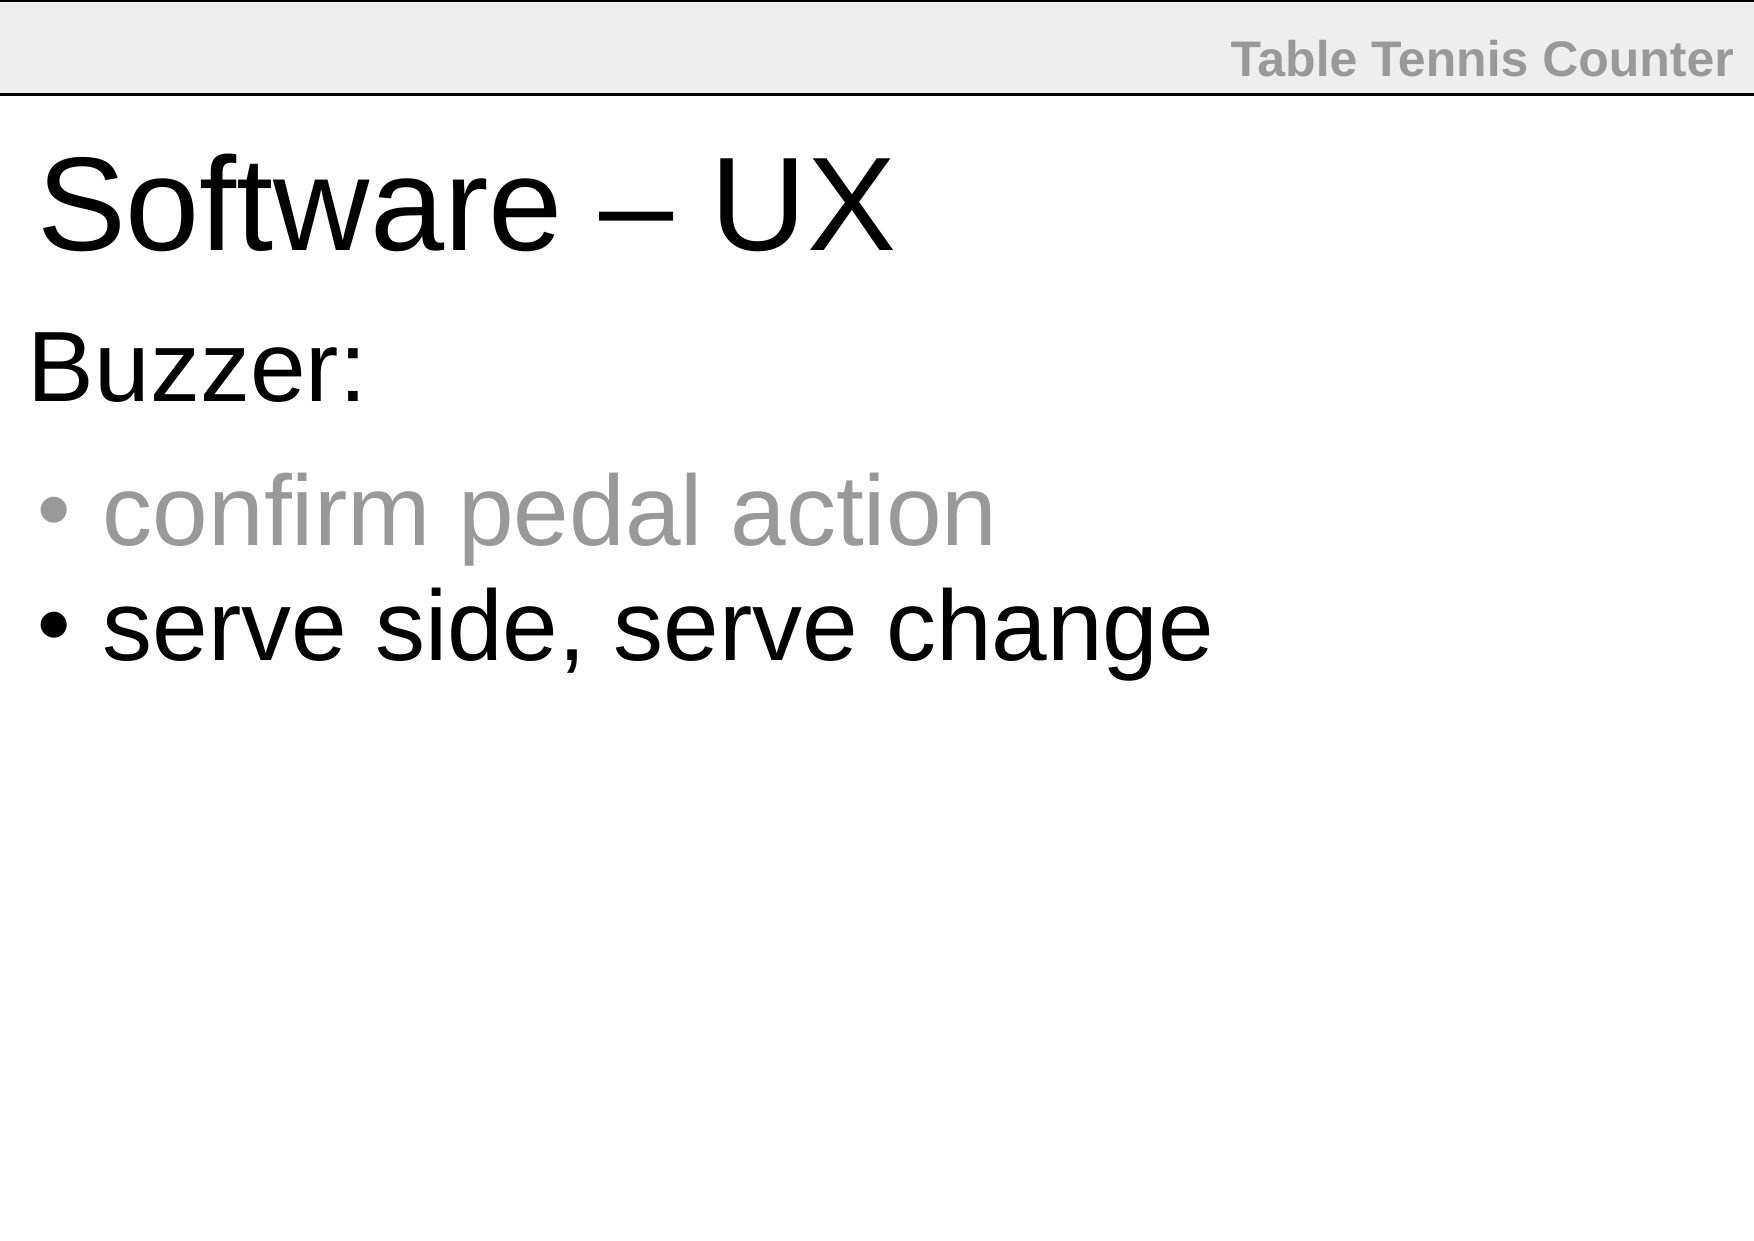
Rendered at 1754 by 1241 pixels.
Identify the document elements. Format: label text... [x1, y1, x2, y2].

text Software – UX [0, 126, 1754, 279]
list serve side, serve change [37, 567, 1754, 682]
text Buzzer: [0, 308, 1754, 423]
list confirm pedal action [37, 451, 1754, 567]
